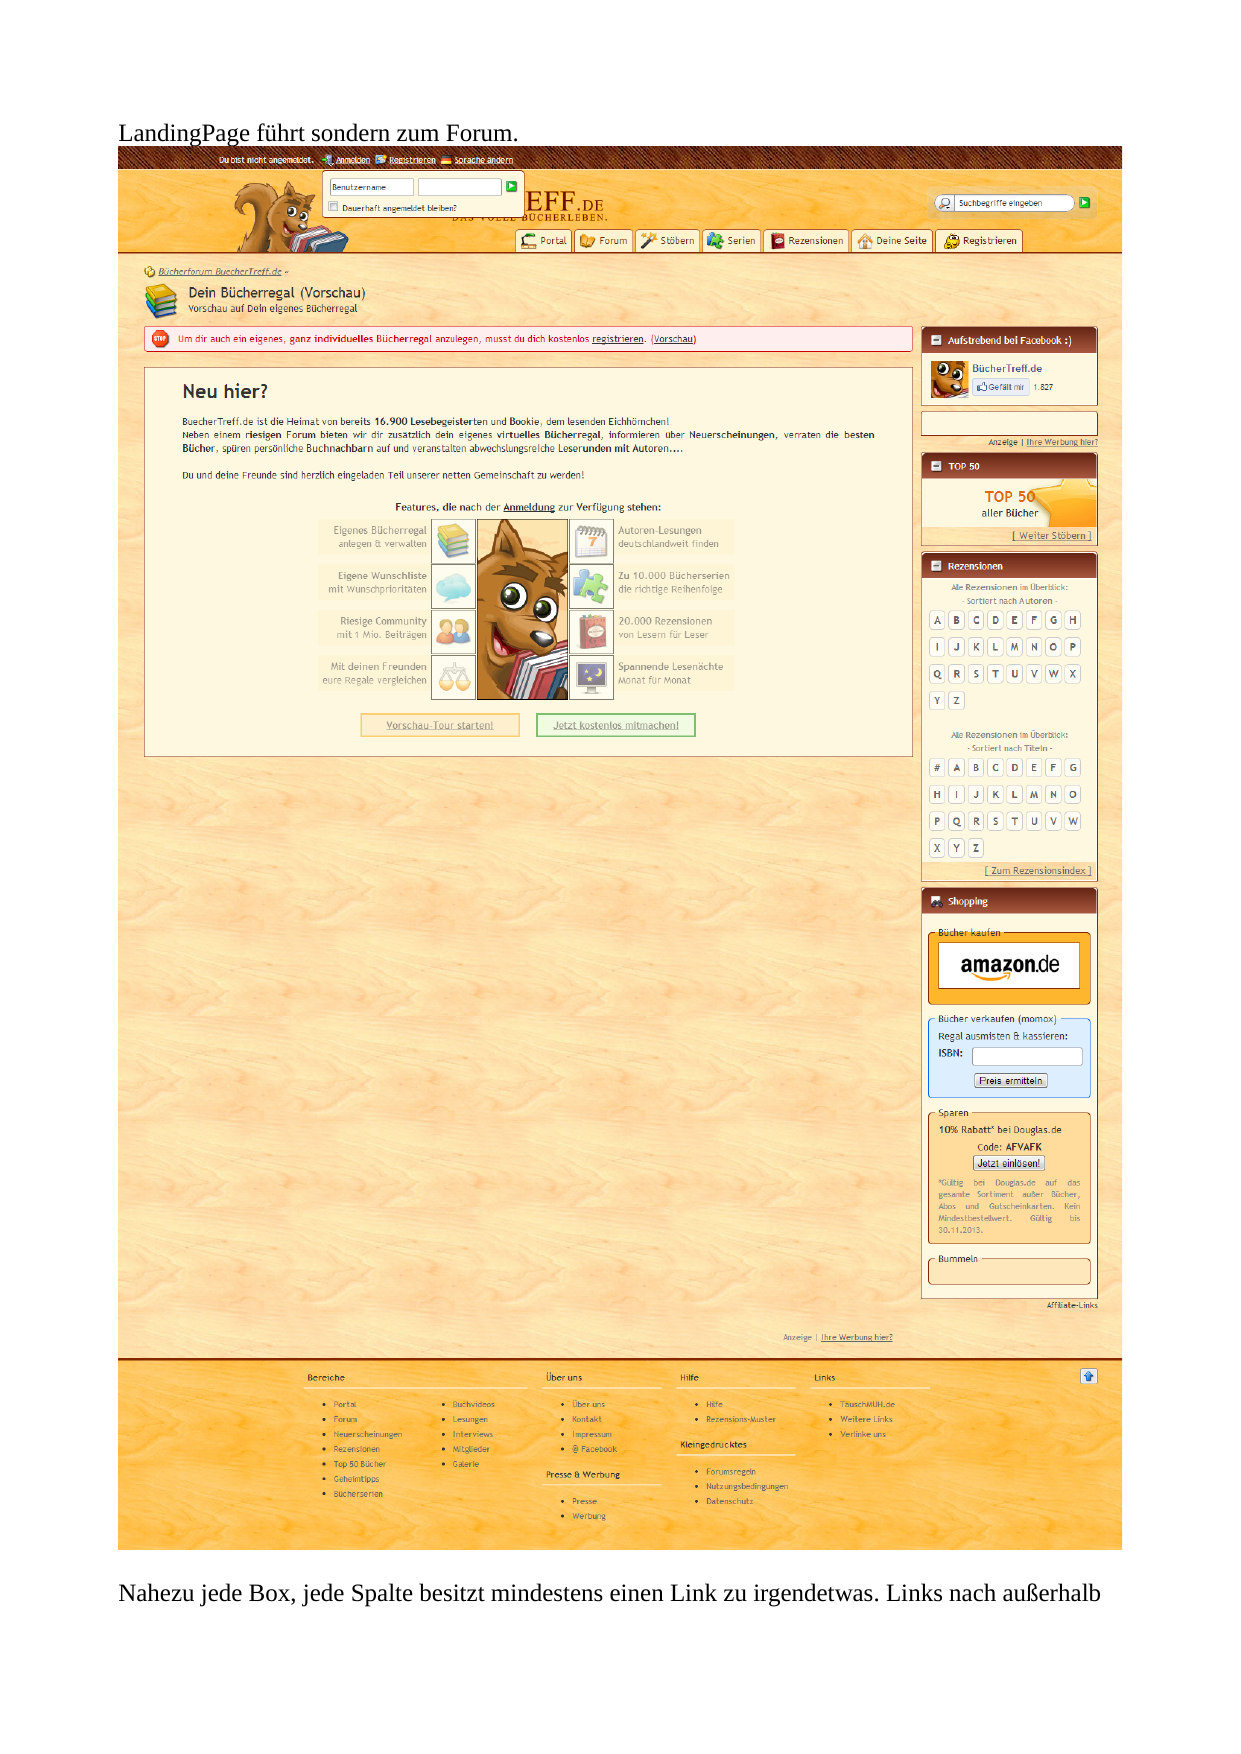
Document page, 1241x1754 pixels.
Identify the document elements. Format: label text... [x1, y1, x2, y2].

picture [118, 146, 1123, 1550]
text Nahezu jede Box, jede Spalte besitzt mindestens einen Link zu irgendetwas. Links nach außerhalb [118, 1578, 1122, 1607]
text LandingPage führt sondern zum Forum. [118, 118, 1122, 146]
